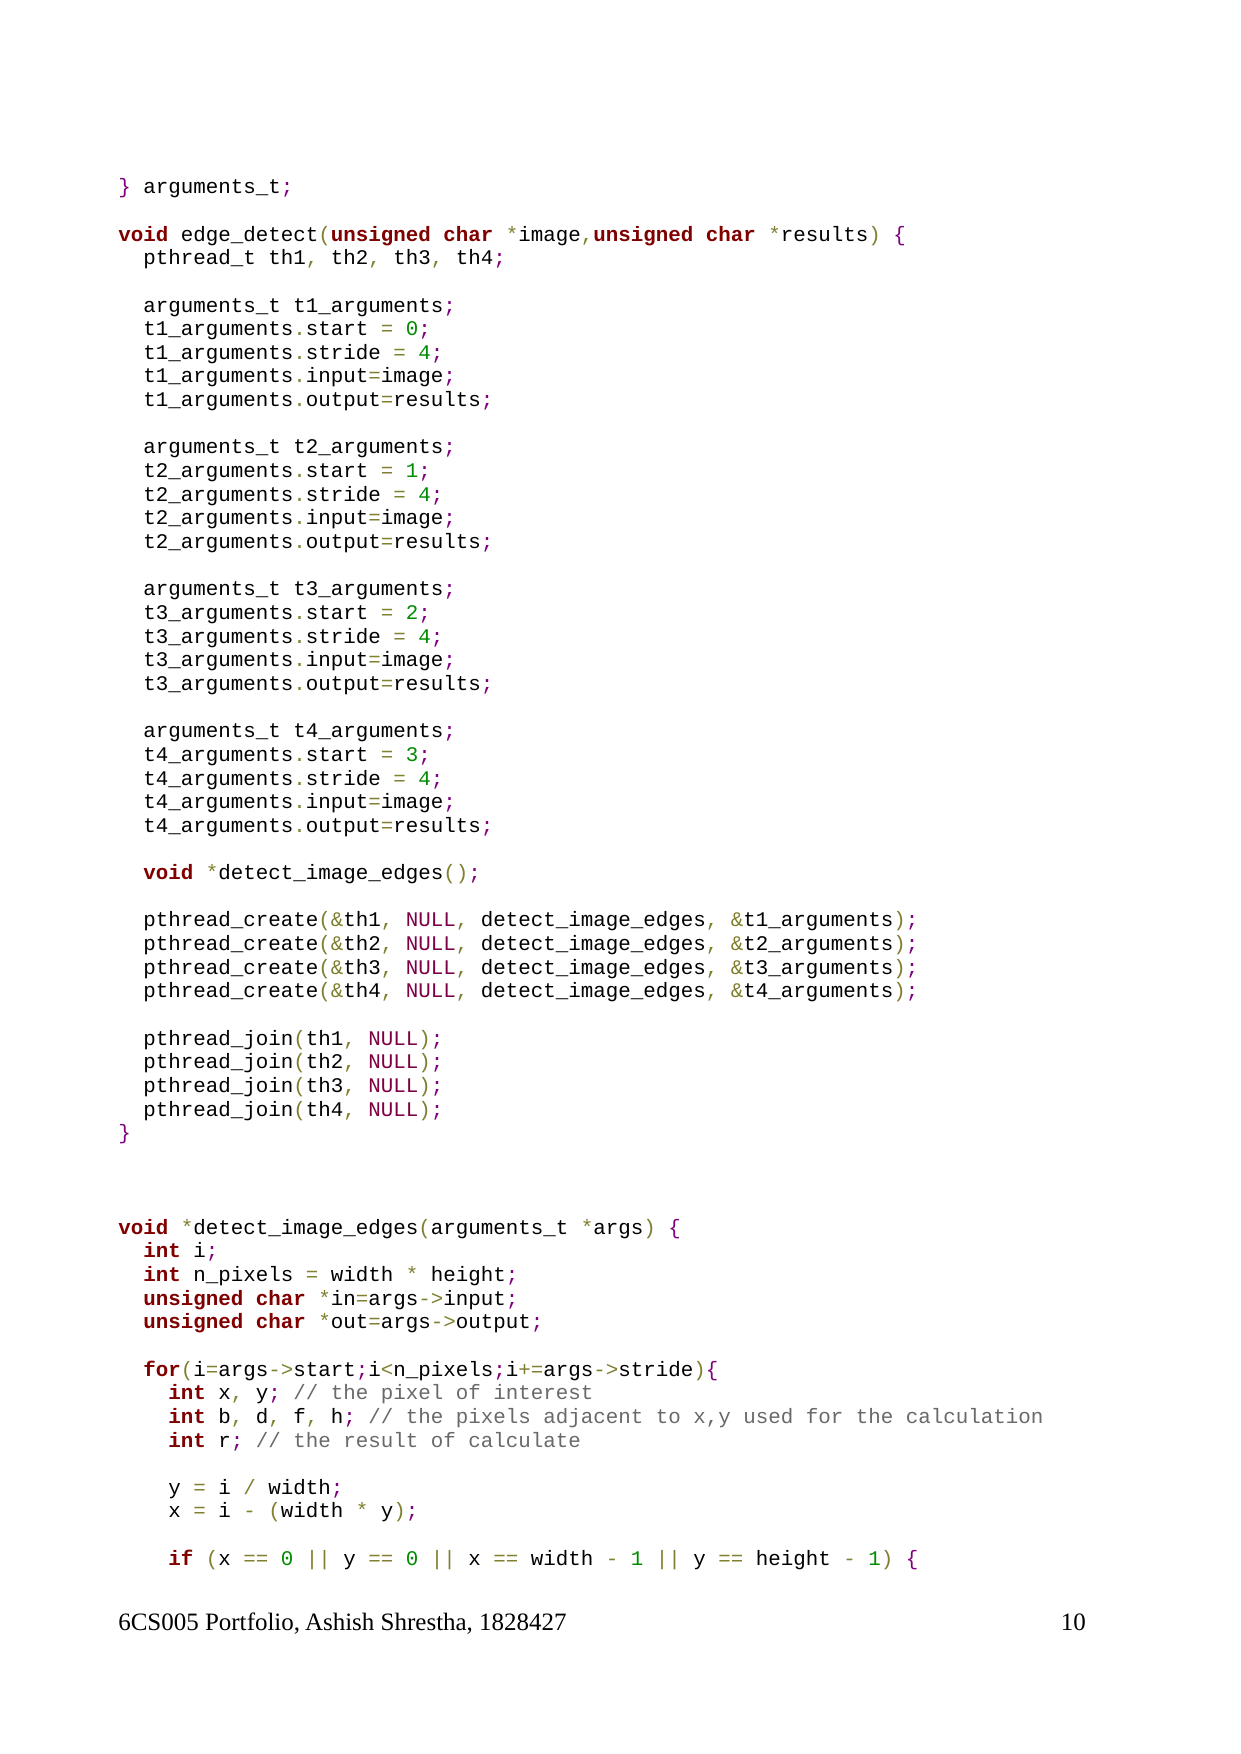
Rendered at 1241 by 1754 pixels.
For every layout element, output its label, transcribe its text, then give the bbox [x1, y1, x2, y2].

text pthread_join(th1, NULL); [118, 1028, 1122, 1051]
text y = i / width; [118, 1477, 1122, 1501]
text arguments_t t2_arguments; [118, 436, 1122, 460]
text void edge_detect(unsigned char *image,unsigned char *results) { [118, 224, 1122, 247]
text for(i=args->start;i<n_pixels;i+=args->stride){ [118, 1359, 1122, 1382]
text x = i - (width * y); [118, 1501, 1122, 1524]
text t4_arguments.stride = 4; [118, 767, 1122, 791]
text t2_arguments.stride = 4; [118, 484, 1122, 507]
text t4_arguments.output=results; [118, 815, 1122, 838]
text unsigned char *out=args->output; [118, 1311, 1122, 1335]
text void *detect_image_edges(); [118, 862, 1122, 886]
text arguments_t t3_arguments; [118, 578, 1122, 602]
text t2_arguments.output=results; [118, 531, 1122, 555]
text pthread_t th1, th2, th3, th4; [118, 247, 1122, 271]
text pthread_create(&th4, NULL, detect_image_edges, &t4_arguments); [118, 980, 1122, 1004]
text int r; // the result of calculate [118, 1429, 1122, 1453]
text t4_arguments.start = 3; [118, 744, 1122, 767]
text pthread_join(th3, NULL); [118, 1075, 1122, 1098]
text int i; [118, 1240, 1122, 1264]
text } arguments_t; [118, 176, 1122, 200]
text void *detect_image_edges(arguments_t *args) { [118, 1217, 1122, 1240]
text t3_arguments.output=results; [118, 673, 1122, 697]
text t2_arguments.input=image; [118, 507, 1122, 531]
text t1_arguments.stride = 4; [118, 342, 1122, 366]
text t3_arguments.start = 2; [118, 602, 1122, 626]
text pthread_create(&th1, NULL, detect_image_edges, &t1_arguments); [118, 909, 1122, 933]
text pthread_join(th2, NULL); [118, 1051, 1122, 1075]
text t4_arguments.input=image; [118, 791, 1122, 815]
text arguments_t t4_arguments; [118, 720, 1122, 744]
text int x, y; // the pixel of interest [118, 1382, 1122, 1406]
text t3_arguments.stride = 4; [118, 626, 1122, 649]
text if (x == 0 || y == 0 || x == width - 1 || y == height - 1) { [118, 1548, 1122, 1571]
text t1_arguments.output=results; [118, 389, 1122, 413]
text pthread_create(&th2, NULL, detect_image_edges, &t2_arguments); [118, 933, 1122, 957]
text t3_arguments.input=image; [118, 649, 1122, 673]
text } [118, 1122, 1122, 1146]
text t1_arguments.input=image; [118, 366, 1122, 389]
text pthread_join(th4, NULL); [118, 1098, 1122, 1122]
text t2_arguments.start = 1; [118, 460, 1122, 484]
text unsigned char *in=args->input; [118, 1288, 1122, 1311]
text t1_arguments.start = 0; [118, 318, 1122, 342]
text int n_pixels = width * height; [118, 1264, 1122, 1288]
text pthread_create(&th3, NULL, detect_image_edges, &t3_arguments); [118, 957, 1122, 980]
text int b, d, f, h; // the pixels adjacent to x,y used for the calculation [118, 1406, 1122, 1429]
text arguments_t t1_arguments; [118, 294, 1122, 318]
